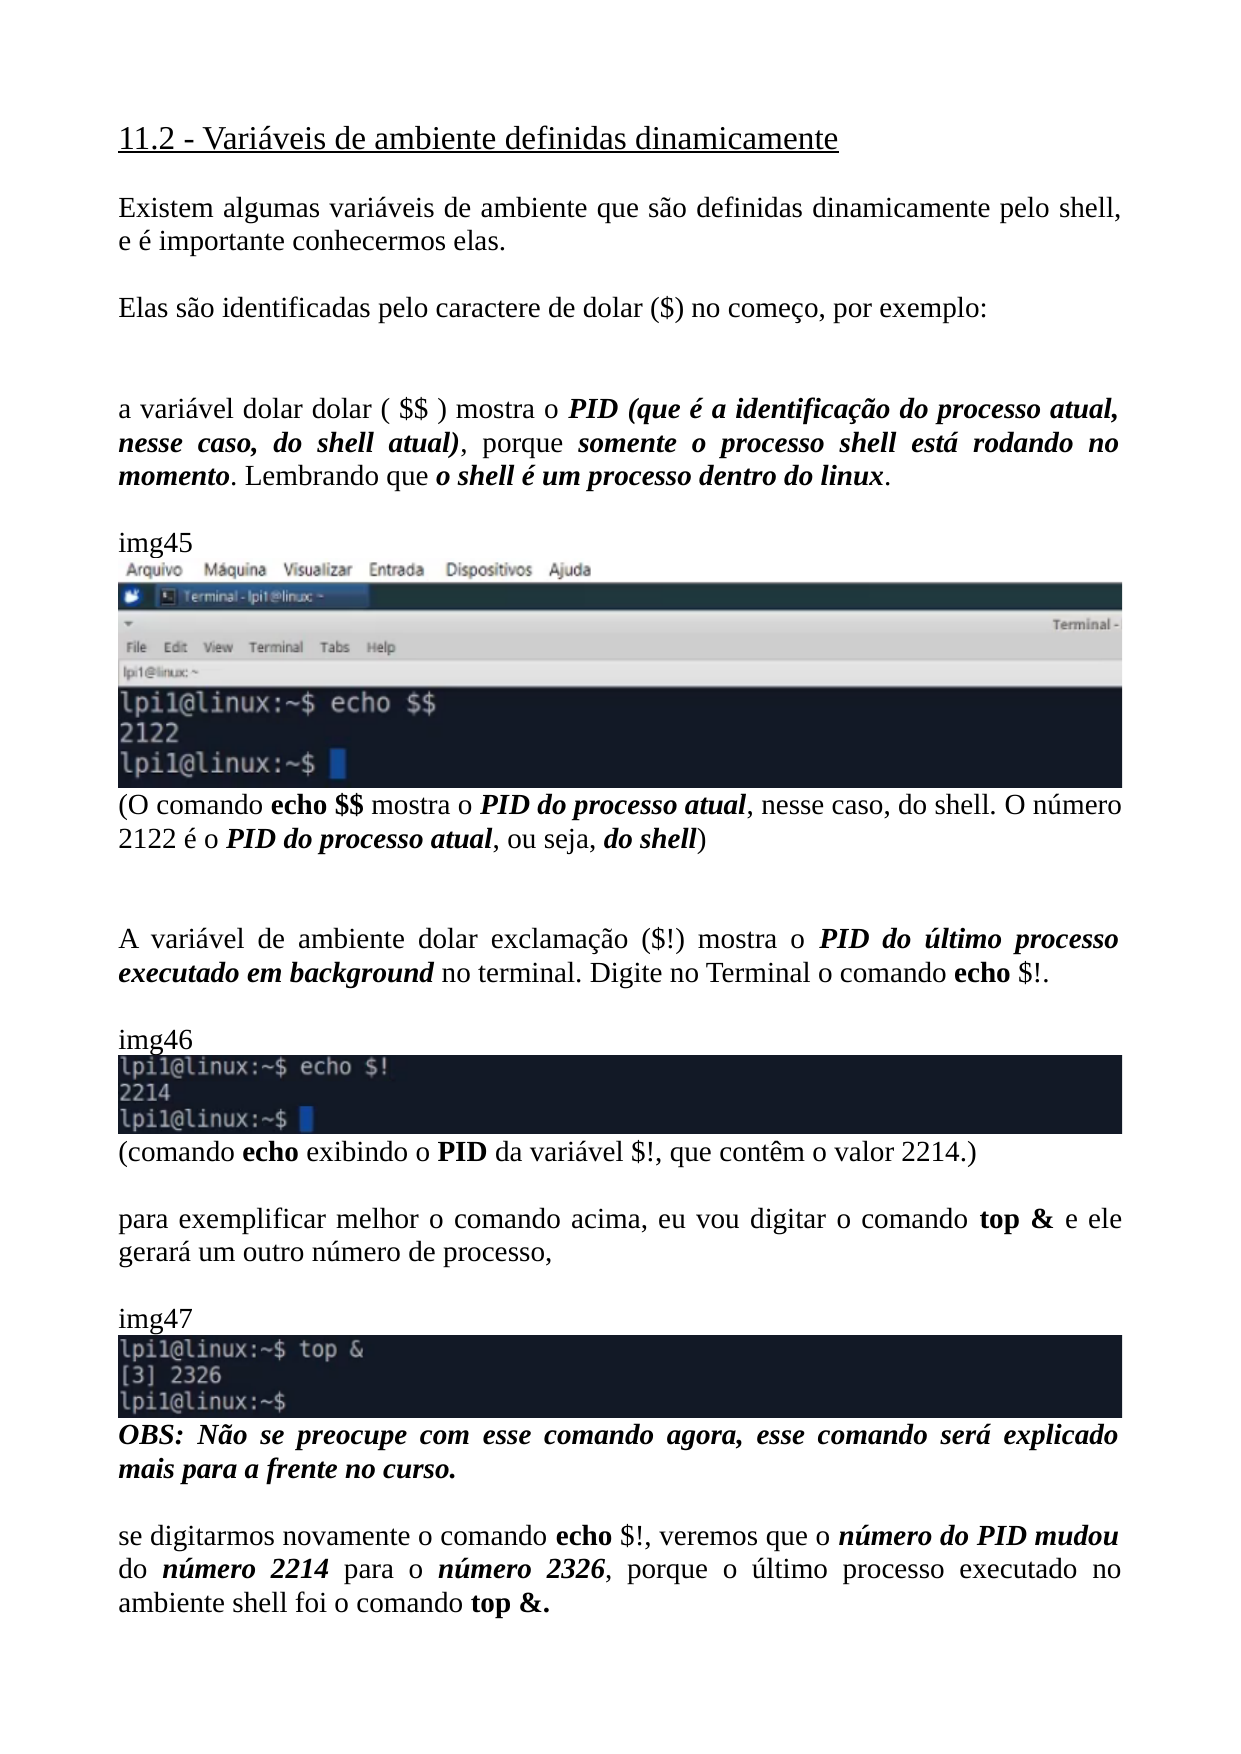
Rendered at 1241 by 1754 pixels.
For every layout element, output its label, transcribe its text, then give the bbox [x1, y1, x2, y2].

text img47 [118, 1301, 1122, 1335]
text Existem algumas variáveis de ambiente que são definidas dinamicamente pelo shell, e é importante conhecermos elas. [118, 190, 1122, 257]
text img46 [118, 1022, 1122, 1055]
text para exemplificar melhor o comando acima, eu vou digitar o comando top & e ele gerará um outro número de processo, [118, 1201, 1122, 1268]
text A variável de ambiente dolar exclamação ($!) mostra o PID do último processo executado em background no terminal. Digite no Terminal o comando echo $!. [118, 922, 1122, 989]
text a variável dolar dolar ( $$ ) mostra o PID (que é a identificação do processo atual, nesse caso, do shell atual), porque somente o processo shell está rodando no momento. Lembrando que o shell é um processo dentro do linux. [118, 391, 1122, 492]
text 11.2 - Variáveis de ambiente definidas dinamicamente [118, 118, 1122, 156]
picture [118, 558, 1123, 788]
picture [118, 1335, 1123, 1418]
text se digitarmos novamente o comando echo $!, veremos que o número do PID mudou do número 2214 para o número 2326, porque o último processo executado no ambiente shell foi o comando top &. [118, 1518, 1122, 1618]
text (comando echo exibindo o PID da variável $!, que contêm o valor 2214.) [118, 1134, 1122, 1167]
picture [118, 1055, 1123, 1134]
text OBS: Não se preocupe com esse comando agora, esse comando será explicado mais para a frente no curso. [118, 1418, 1122, 1484]
text img45 [118, 525, 1122, 558]
text Elas são identificadas pelo caractere de dolar ($) no começo, por exemplo: [118, 291, 1122, 324]
text (O comando echo $$ mostra o PID do processo atual, nesse caso, do shell. O número 2122 é o PID do processo atual, ou seja, do shell) [118, 788, 1122, 854]
